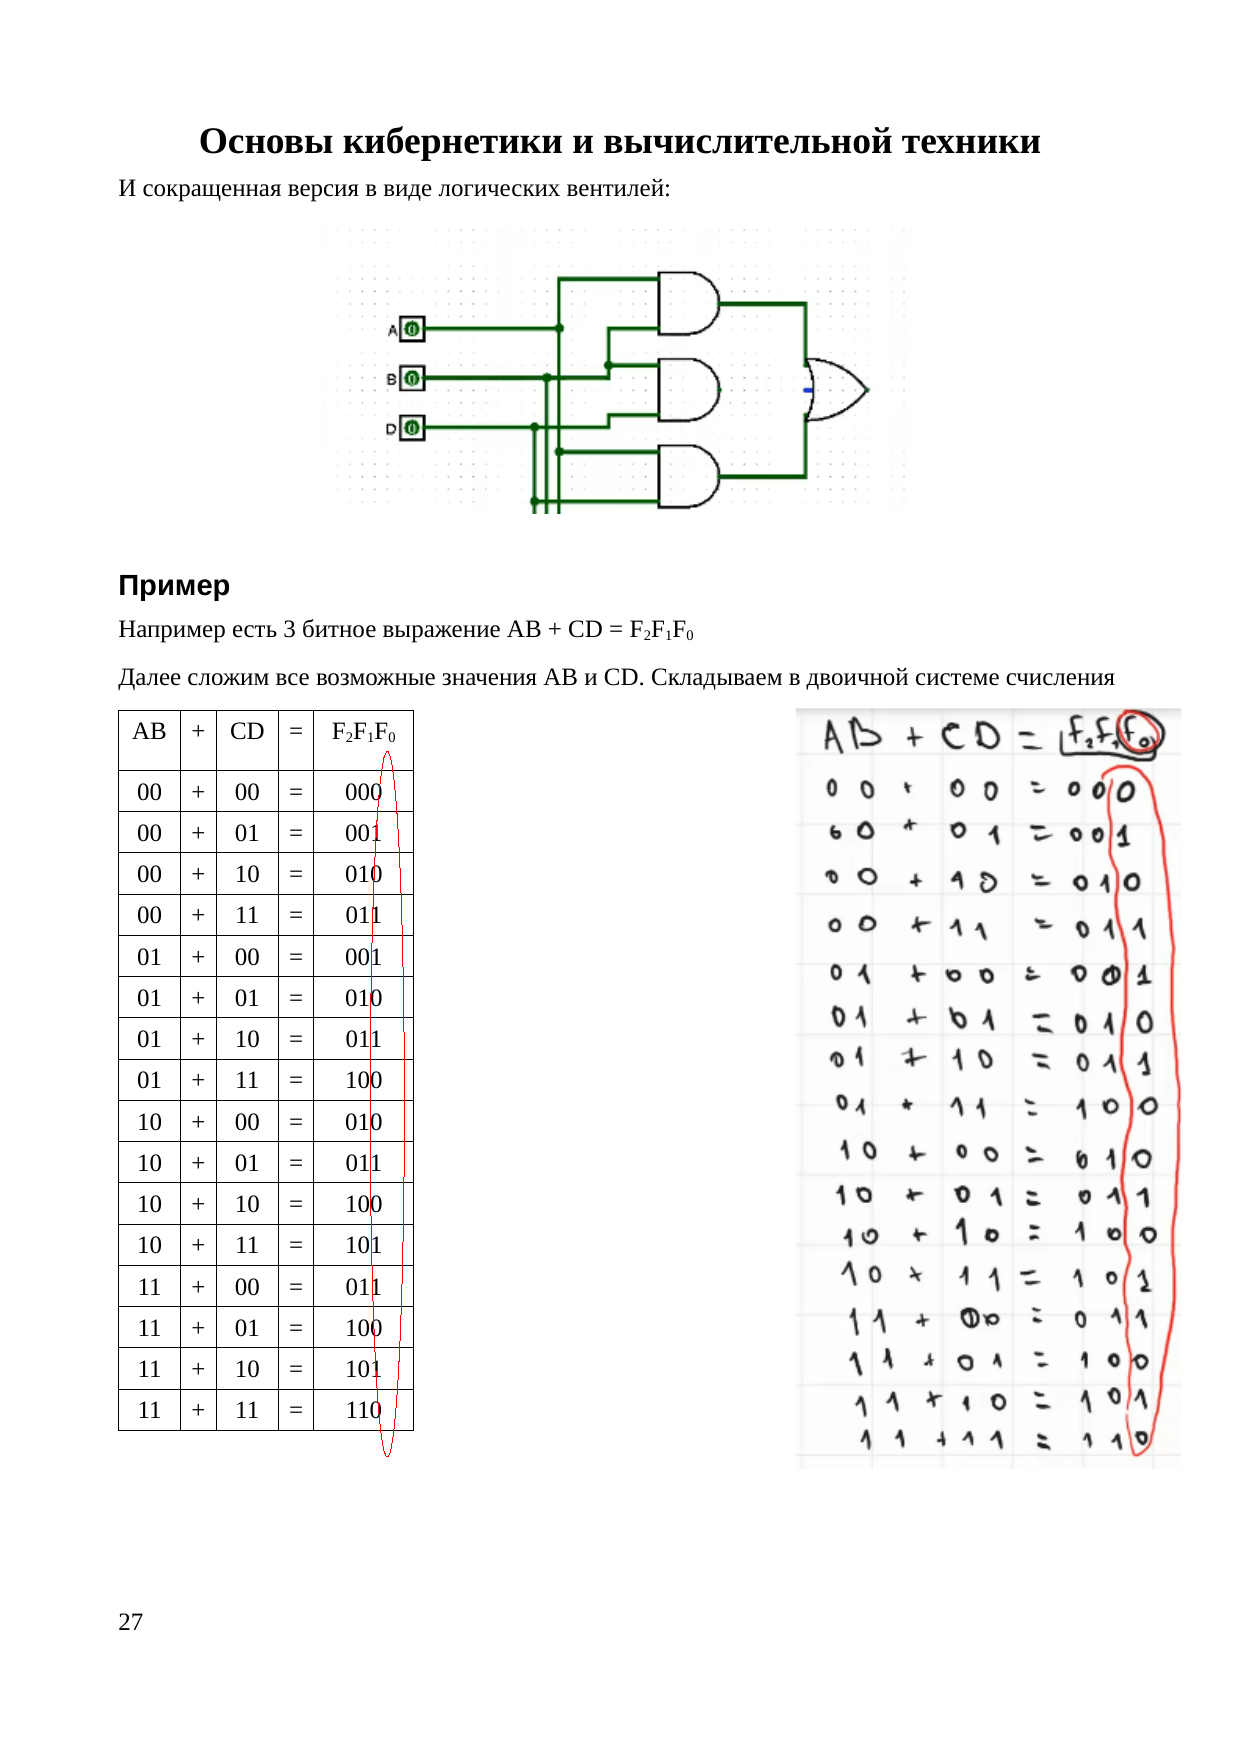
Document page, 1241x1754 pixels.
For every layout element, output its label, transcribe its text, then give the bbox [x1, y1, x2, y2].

table_cell 01 [119, 1018, 180, 1058]
table_cell 00 [217, 1266, 278, 1306]
table_cell 100 [371, 1060, 404, 1100]
table_cell + [181, 1390, 216, 1430]
table_cell 00 [119, 812, 180, 852]
table_cell 001 [376, 812, 413, 852]
text Например есть 3 битное выражение AB + CD = F2F1F0 [118, 614, 1122, 643]
table_cell = [279, 853, 313, 893]
table_cell = [279, 1266, 313, 1306]
table_cell 010 [314, 1101, 370, 1141]
table_cell 11 [217, 1225, 278, 1265]
table_cell 01 [119, 1060, 180, 1100]
table_cell 11 [119, 1307, 180, 1347]
table_cell 00 [217, 1101, 278, 1141]
table_cell 01 [217, 1142, 278, 1182]
table_header + [181, 711, 216, 770]
table_cell 100 [405, 1060, 413, 1100]
table_cell + [181, 977, 216, 1017]
table_cell 010 [371, 1101, 404, 1141]
table_cell 000 [314, 771, 413, 811]
table_cell 11 [217, 895, 278, 935]
table_cell 11 [119, 1266, 180, 1306]
table_cell = [279, 1183, 313, 1223]
table_cell + [181, 812, 216, 852]
table_cell 01 [217, 1307, 278, 1347]
table_cell + [181, 895, 216, 935]
table_cell 100 [373, 1307, 413, 1347]
table_cell 011 [314, 1142, 370, 1182]
table_cell 100 [314, 1060, 370, 1100]
table_cell + [181, 1348, 216, 1388]
table_cell 001 [314, 812, 377, 852]
table_cell = [279, 895, 313, 935]
table_cell [404, 1183, 413, 1223]
table_header AB [119, 711, 180, 770]
table_cell 010 [314, 853, 413, 893]
table_cell 10 [119, 1101, 180, 1141]
table_cell 10 [217, 1183, 278, 1223]
table_cell 101 [314, 1225, 371, 1265]
table_header = [279, 711, 313, 770]
table_cell + [181, 1018, 216, 1058]
table_cell 101 [314, 1348, 413, 1388]
table_cell 11 [217, 1060, 278, 1100]
table_cell 00 [119, 853, 180, 893]
table_cell 100 [314, 1307, 374, 1347]
table_cell = [279, 977, 313, 1017]
table_cell 011 [373, 895, 413, 935]
table_cell = [279, 1060, 313, 1100]
table_cell 100 [314, 1183, 403, 1223]
table_cell 011 [314, 1018, 370, 1058]
table_header CD [217, 711, 278, 770]
table_cell 01 [217, 812, 278, 852]
table_cell 010 [314, 977, 371, 1017]
table_cell 01 [217, 977, 278, 1017]
table_cell = [279, 936, 313, 976]
table_cell = [279, 1348, 313, 1388]
table_cell 00 [119, 895, 180, 935]
table_cell 011 [371, 1018, 413, 1058]
table_cell + [181, 1060, 216, 1100]
table_cell = [279, 771, 313, 811]
table_cell + [181, 1225, 216, 1265]
table_cell + [181, 1266, 216, 1306]
table_cell 011 [371, 1142, 413, 1182]
table_cell 10 [217, 1018, 278, 1058]
table_cell 10 [119, 1225, 180, 1265]
table_cell 01 [119, 936, 180, 976]
table_cell = [279, 1225, 313, 1265]
table_header F2F1F0 [314, 711, 413, 770]
table_cell + [181, 1101, 216, 1141]
table_cell 10 [217, 853, 278, 893]
table_cell 010 [404, 977, 413, 1017]
table_cell 11 [119, 1390, 180, 1430]
picture [318, 228, 916, 514]
picture [795, 707, 1182, 1469]
table_cell = [279, 1101, 313, 1141]
text Далее сложим все возможные значения AB и CD. Складываем в двоичной системе счисления [118, 662, 1122, 691]
table_cell 10 [119, 1183, 180, 1223]
table_cell 10 [119, 1142, 180, 1182]
table_cell + [181, 1142, 216, 1182]
table_cell = [279, 1018, 313, 1058]
table_cell 01 [119, 977, 180, 1017]
table_cell 00 [119, 771, 180, 811]
table_cell 011 [314, 1266, 413, 1306]
table_cell = [279, 1390, 313, 1430]
table_cell + [181, 1307, 216, 1347]
subtitle Пример [118, 568, 1122, 602]
table_cell + [181, 1183, 216, 1223]
table_cell + [181, 936, 216, 976]
table_cell 10 [217, 1348, 278, 1388]
table_cell = [279, 812, 313, 852]
table_cell 101 [372, 1225, 413, 1265]
table_cell 11 [119, 1348, 180, 1388]
table_cell 010 [371, 977, 403, 1017]
table_cell + [181, 771, 216, 811]
table_cell = [279, 1142, 313, 1182]
table_cell 00 [217, 771, 278, 811]
table_cell + [181, 853, 216, 893]
table_cell = [279, 1307, 313, 1347]
text И сокращенная версия в виде логических вентилей: [118, 173, 1122, 202]
table_cell 011 [314, 895, 373, 935]
table_cell 010 [405, 1101, 413, 1141]
table_cell 00 [217, 936, 278, 976]
table_cell 001 [314, 936, 413, 976]
table_cell 11 [217, 1390, 278, 1430]
table_cell 110 [314, 1390, 413, 1430]
